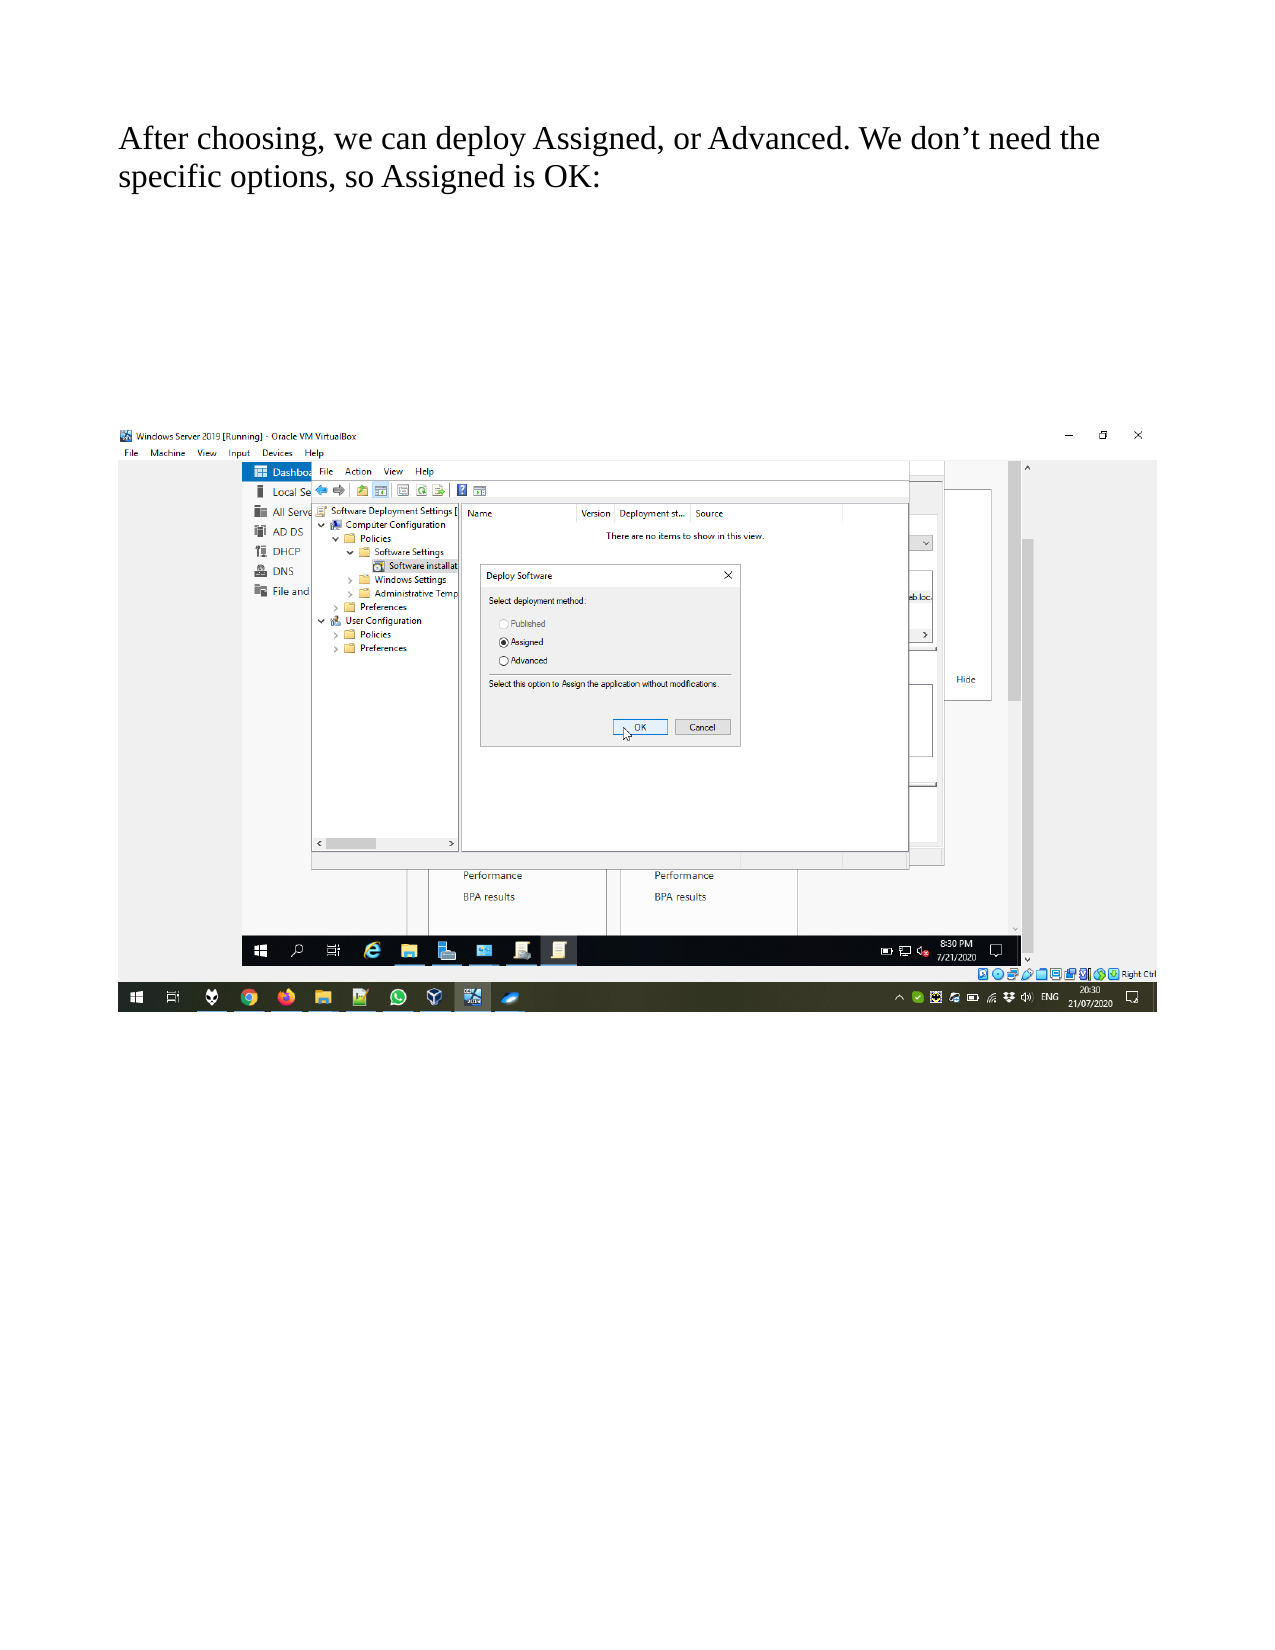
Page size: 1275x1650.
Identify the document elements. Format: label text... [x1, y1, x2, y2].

picture [118, 427, 1157, 1012]
text After choosing, we can deploy Assigned, or Advanced. We don’t need the specific options, so Assigned is OK: [118, 118, 1157, 195]
